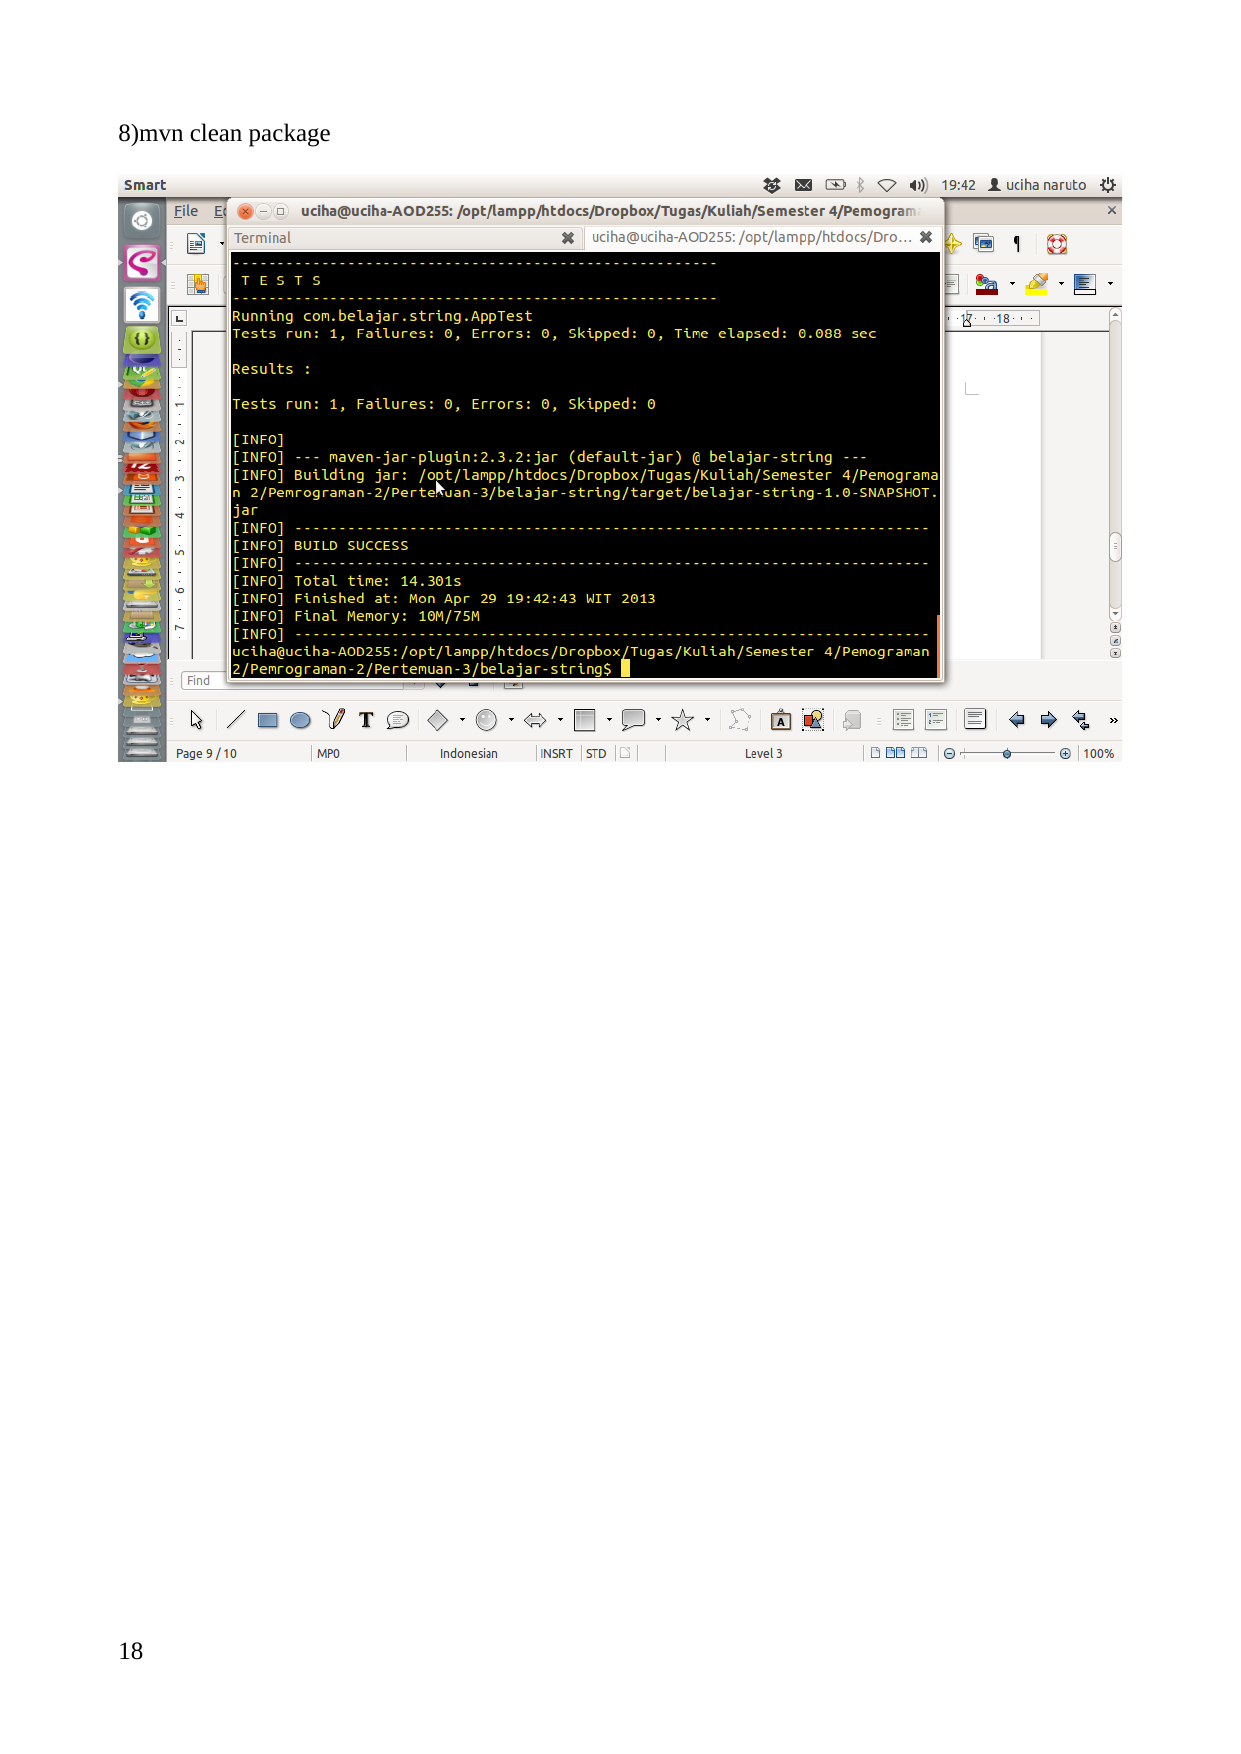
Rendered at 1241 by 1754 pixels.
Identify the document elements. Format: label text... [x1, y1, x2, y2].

list mvn clean package [118, 118, 1122, 147]
picture [118, 173, 1123, 762]
